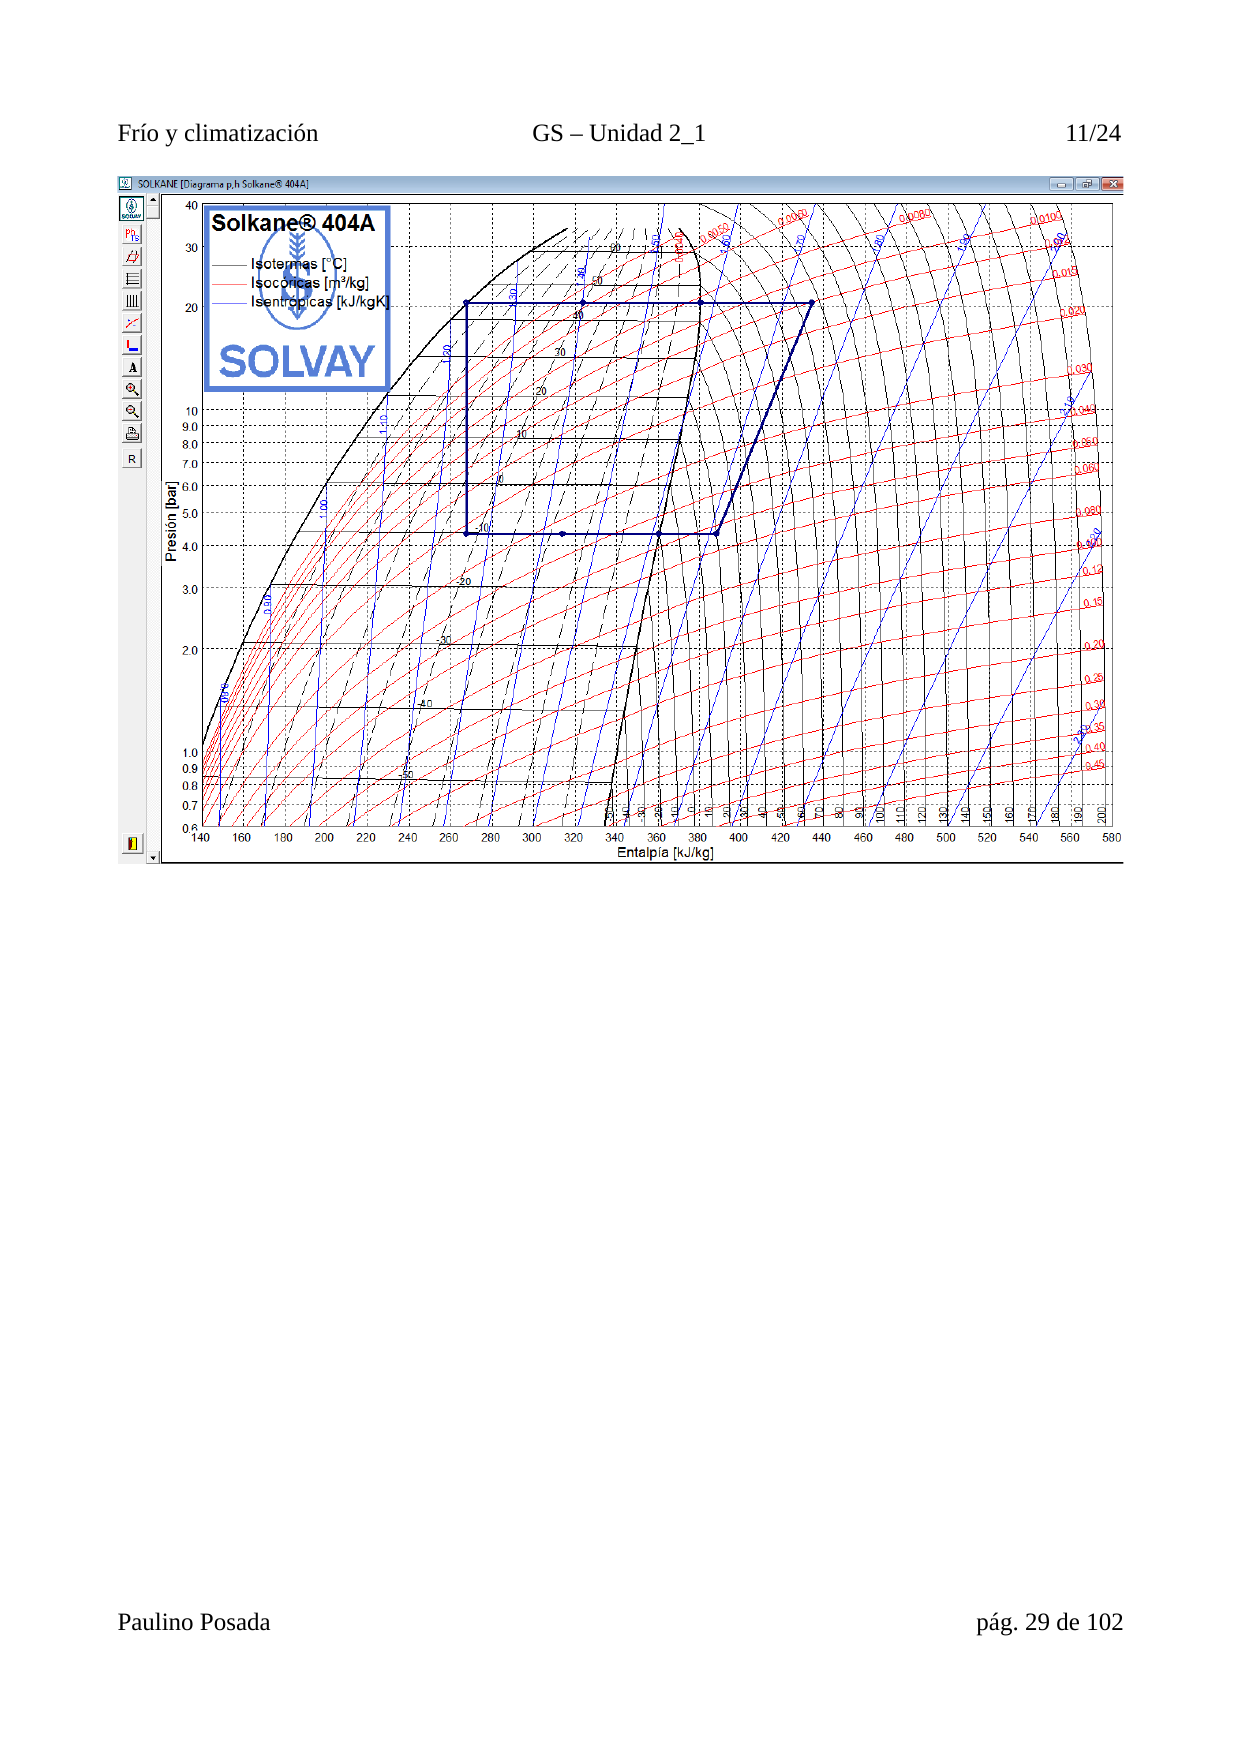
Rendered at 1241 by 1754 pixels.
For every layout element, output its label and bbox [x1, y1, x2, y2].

picture [117, 176, 1124, 864]
